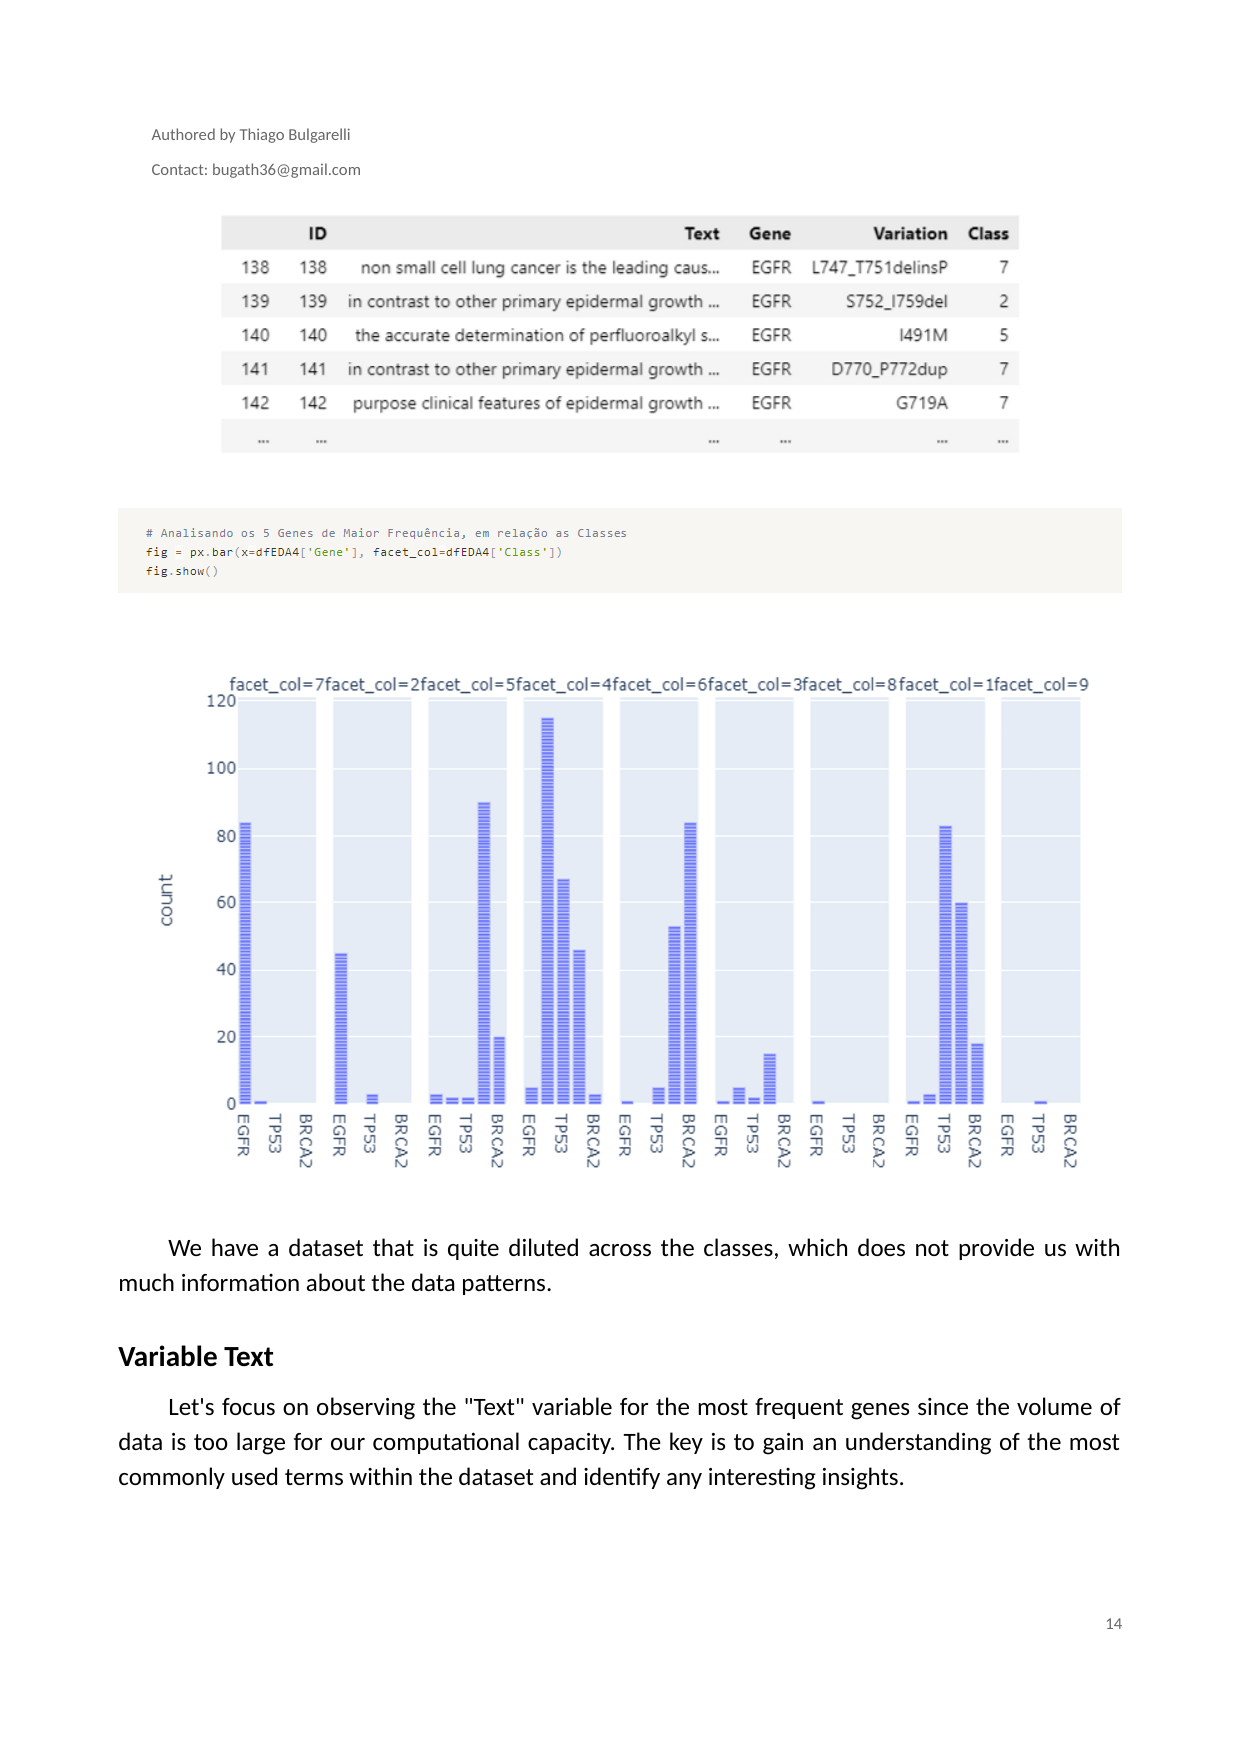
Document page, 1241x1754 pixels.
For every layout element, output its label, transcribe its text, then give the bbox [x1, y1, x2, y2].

picture [118, 508, 1123, 593]
picture [121, 656, 1109, 1179]
subtitle Variable Text [118, 1338, 1122, 1373]
text Let's focus on observing the "Text" variable for the most frequent genes since the volume of data is too large for our computational capacity. The key is to gain an understanding of the most commonly used terms within the dataset and identify any interesting insights. [118, 1391, 1122, 1492]
text We have a dataset that is quite diluted across the classes, which does not provide us with much information about the data patterns. [118, 1232, 1122, 1298]
picture [211, 209, 1030, 454]
